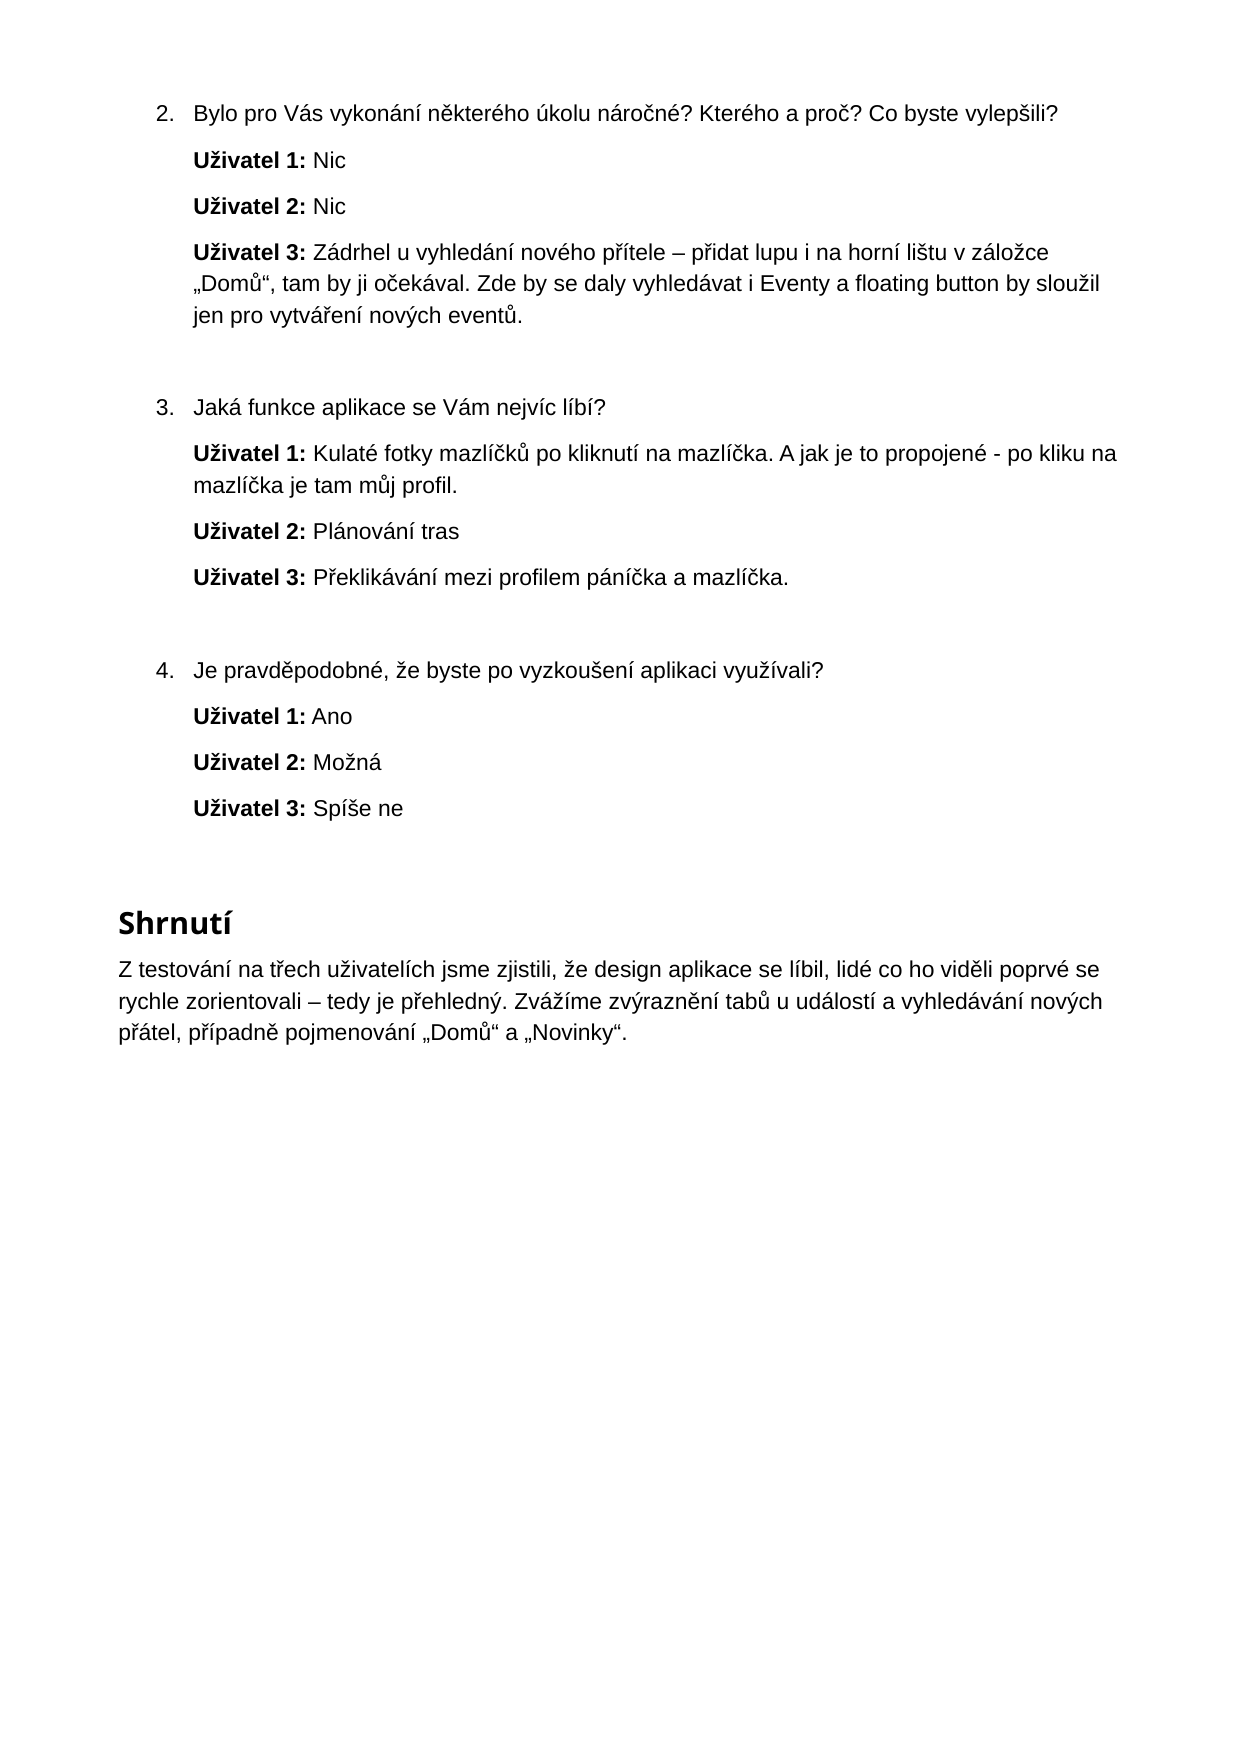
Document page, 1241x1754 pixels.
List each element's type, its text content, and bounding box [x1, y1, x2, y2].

text Uživatel 2: Nic [193, 193, 1122, 219]
text Uživatel 3: Zádrhel u vyhledání nového přítele – přidat lupu i na horní lištu v záložce „Domů“, tam by ji očekával. Zde by se daly vyhledávat i Eventy a floating button by sloužil jen pro vytváření nových eventů. [193, 239, 1122, 328]
text Uživatel 3: Spíše ne [193, 795, 1122, 821]
text Uživatel 1: Kulaté fotky mazlíčků po kliknutí na mazlíčka. A jak je to propojené - po kliku na mazlíčka je tam můj profil. [193, 440, 1122, 498]
text Uživatel 3: Překlikávání mezi profilem páníčka a mazlíčka. [193, 564, 1122, 591]
text Z testování na třech uživatelích jsme zjistili, že design aplikace se líbil, lidé co ho viděli poprvé se rychle zorientovali – tedy je přehledný. Zvážíme zvýraznění tabů u událostí a vyhledávání nových přátel, případně pojmenování „Domů“ a „Novinky“. [118, 956, 1122, 1046]
text Uživatel 2: Možná [193, 749, 1122, 775]
text Uživatel 1: Ano [193, 703, 1122, 729]
list Jaká funkce aplikace se Vám nejvíc líbí? [156, 394, 1122, 421]
text Uživatel 2: Plánování tras [193, 518, 1122, 544]
text Uživatel 1: Nic [193, 147, 1122, 173]
list Je pravděpodobné, že byste po vyzkoušení aplikaci využívali? [156, 657, 1122, 683]
subtitle Shrnutí [118, 902, 1122, 944]
list Bylo pro Vás vykonání některého úkolu náročné? Kterého a proč? Co byste vylepšili? [156, 100, 1122, 127]
